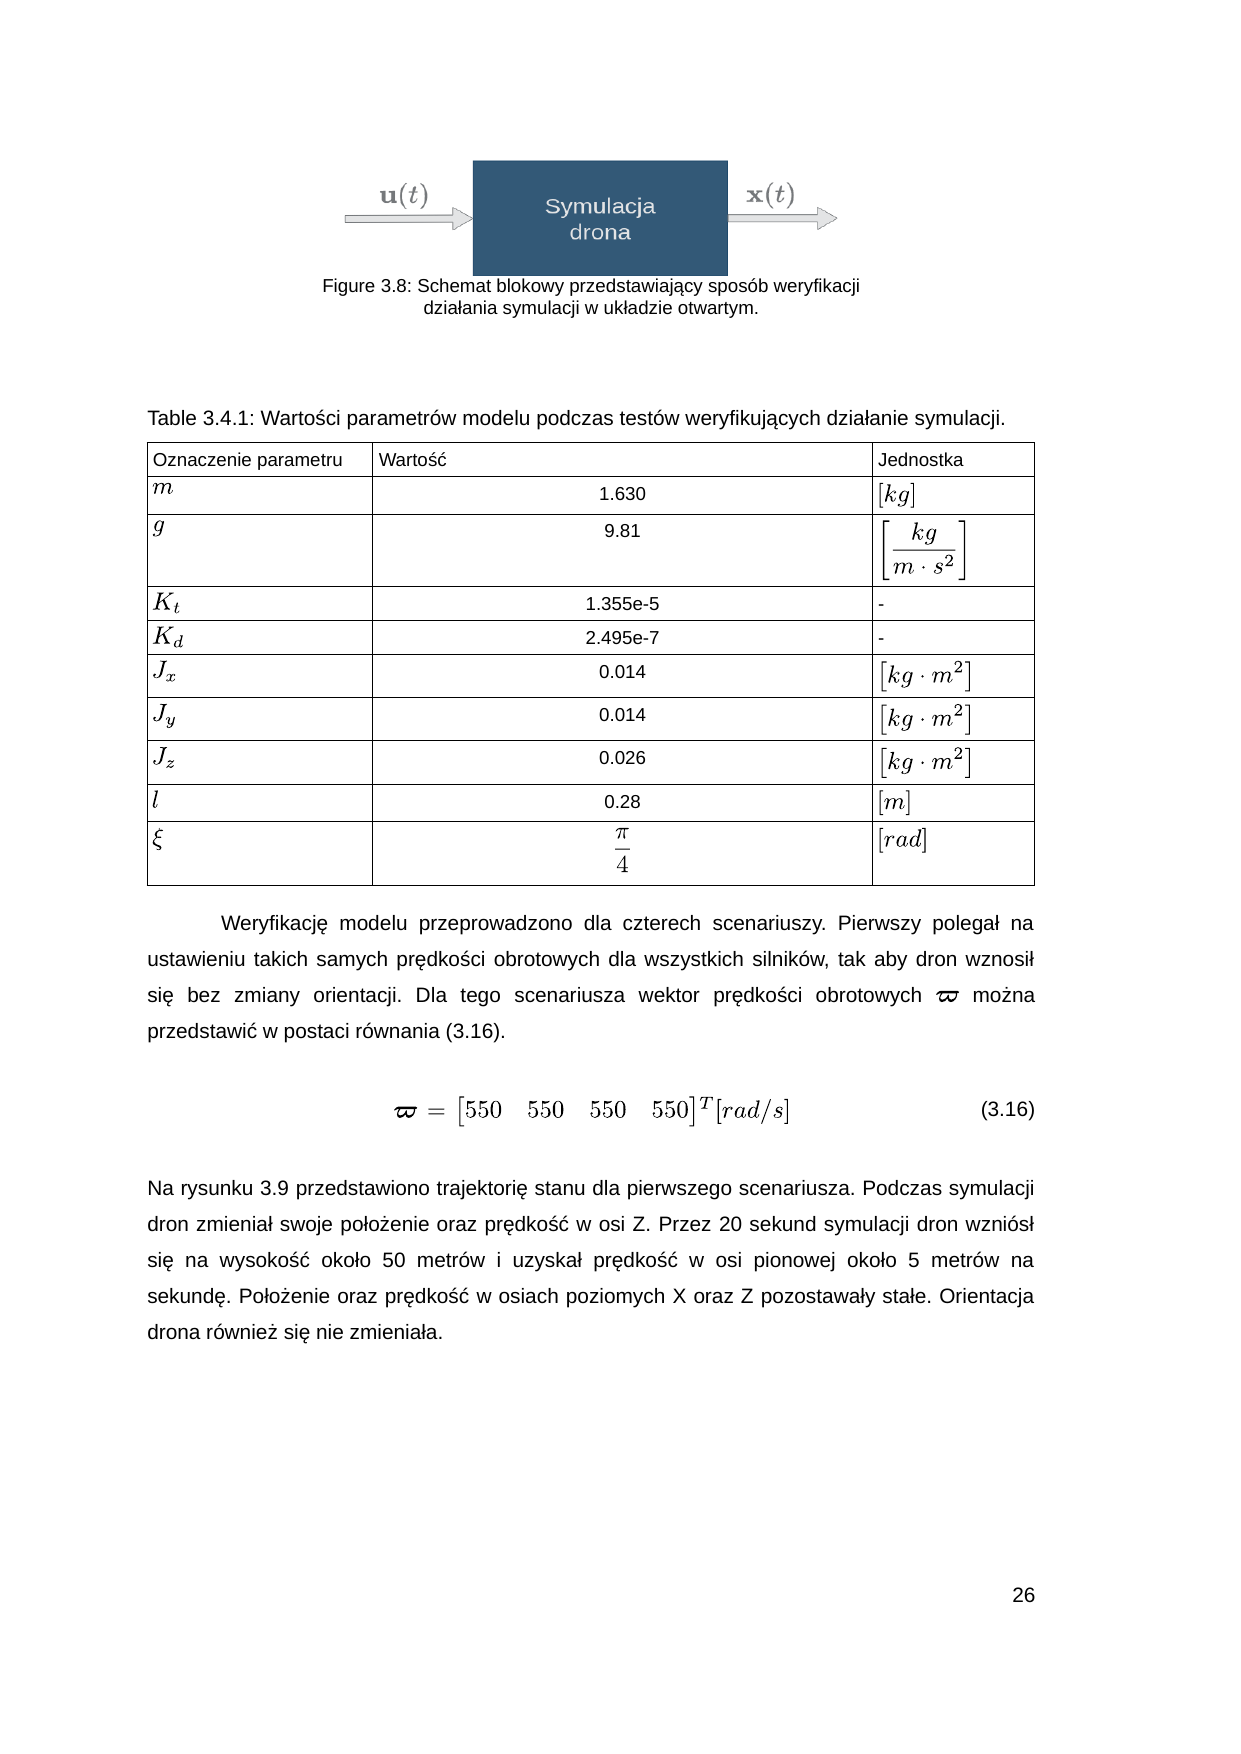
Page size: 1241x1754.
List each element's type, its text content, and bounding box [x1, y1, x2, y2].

table_cell [873, 515, 1034, 586]
text Na rysunku 3.9 przedstawiono trajektorię stanu dla pierwszego scenariusza. Podczas symulacji dron zmieniał swoje położenie oraz prędkość w osi Z. Przez 20 sekund symulacji dron wzniósł się na wysokość około 50 metrów i uzyskał prędkość w osi pionowej około 5 metrów na sekundę. Położenie oraz prędkość w osiach poziomych X oraz Z pozostawały stałe. Orientacja drona również się nie zmieniała. [147, 1176, 1035, 1344]
table_cell [873, 477, 1034, 513]
table_cell [148, 822, 372, 884]
table_cell [873, 698, 1034, 740]
table_cell [373, 822, 872, 884]
table_cell 9.81 [373, 515, 872, 586]
table_cell 0.28 [373, 785, 872, 821]
table_cell [873, 741, 1034, 784]
text Figure 3.8: Schemat blokowy przedstawiający sposób weryfikacji działania symulacji w układzie otwartym. [290, 159, 892, 318]
table_cell [873, 655, 1034, 697]
table_cell [873, 785, 1034, 821]
table_cell [148, 621, 372, 654]
table_cell 0.014 [373, 698, 872, 740]
table_cell [148, 785, 372, 821]
table_cell 1.355e-5 [373, 587, 872, 620]
table_cell [148, 698, 372, 740]
table_header Oznaczenie parametru [148, 443, 372, 476]
table_cell [148, 741, 372, 784]
table_cell [148, 515, 372, 586]
table_cell 0.014 [373, 655, 872, 697]
table_cell [148, 587, 372, 620]
text Weryfikację modelu przeprowadzono dla czterech scenariuszy. Pierwszy polegał na ustawieniu takich samych prędkości obrotowych dla wszystkich silników, tak aby dron wznosił się bez zmiany orientacji. Dla tego scenariusza wektor prędkości obrotowych można przedstawić w postaci równania (3.16). [147, 911, 1035, 1042]
table_cell - [873, 587, 1034, 620]
text Table 3.4.1: Wartości parametrów modelu podczas testów weryfikujących działanie symulacji. [147, 406, 1035, 430]
table_cell [873, 822, 1034, 884]
table_header Jednostka [873, 443, 1034, 476]
text (3.16) [147, 1092, 1035, 1126]
table_cell - [873, 621, 1034, 654]
table_cell 2.495e-7 [373, 621, 872, 654]
table_cell 0.026 [373, 741, 872, 784]
table_header Wartość [373, 443, 872, 476]
picture [344, 159, 838, 276]
table_cell [148, 477, 372, 513]
table_cell 1.630 [373, 477, 872, 513]
table_cell [148, 655, 372, 697]
